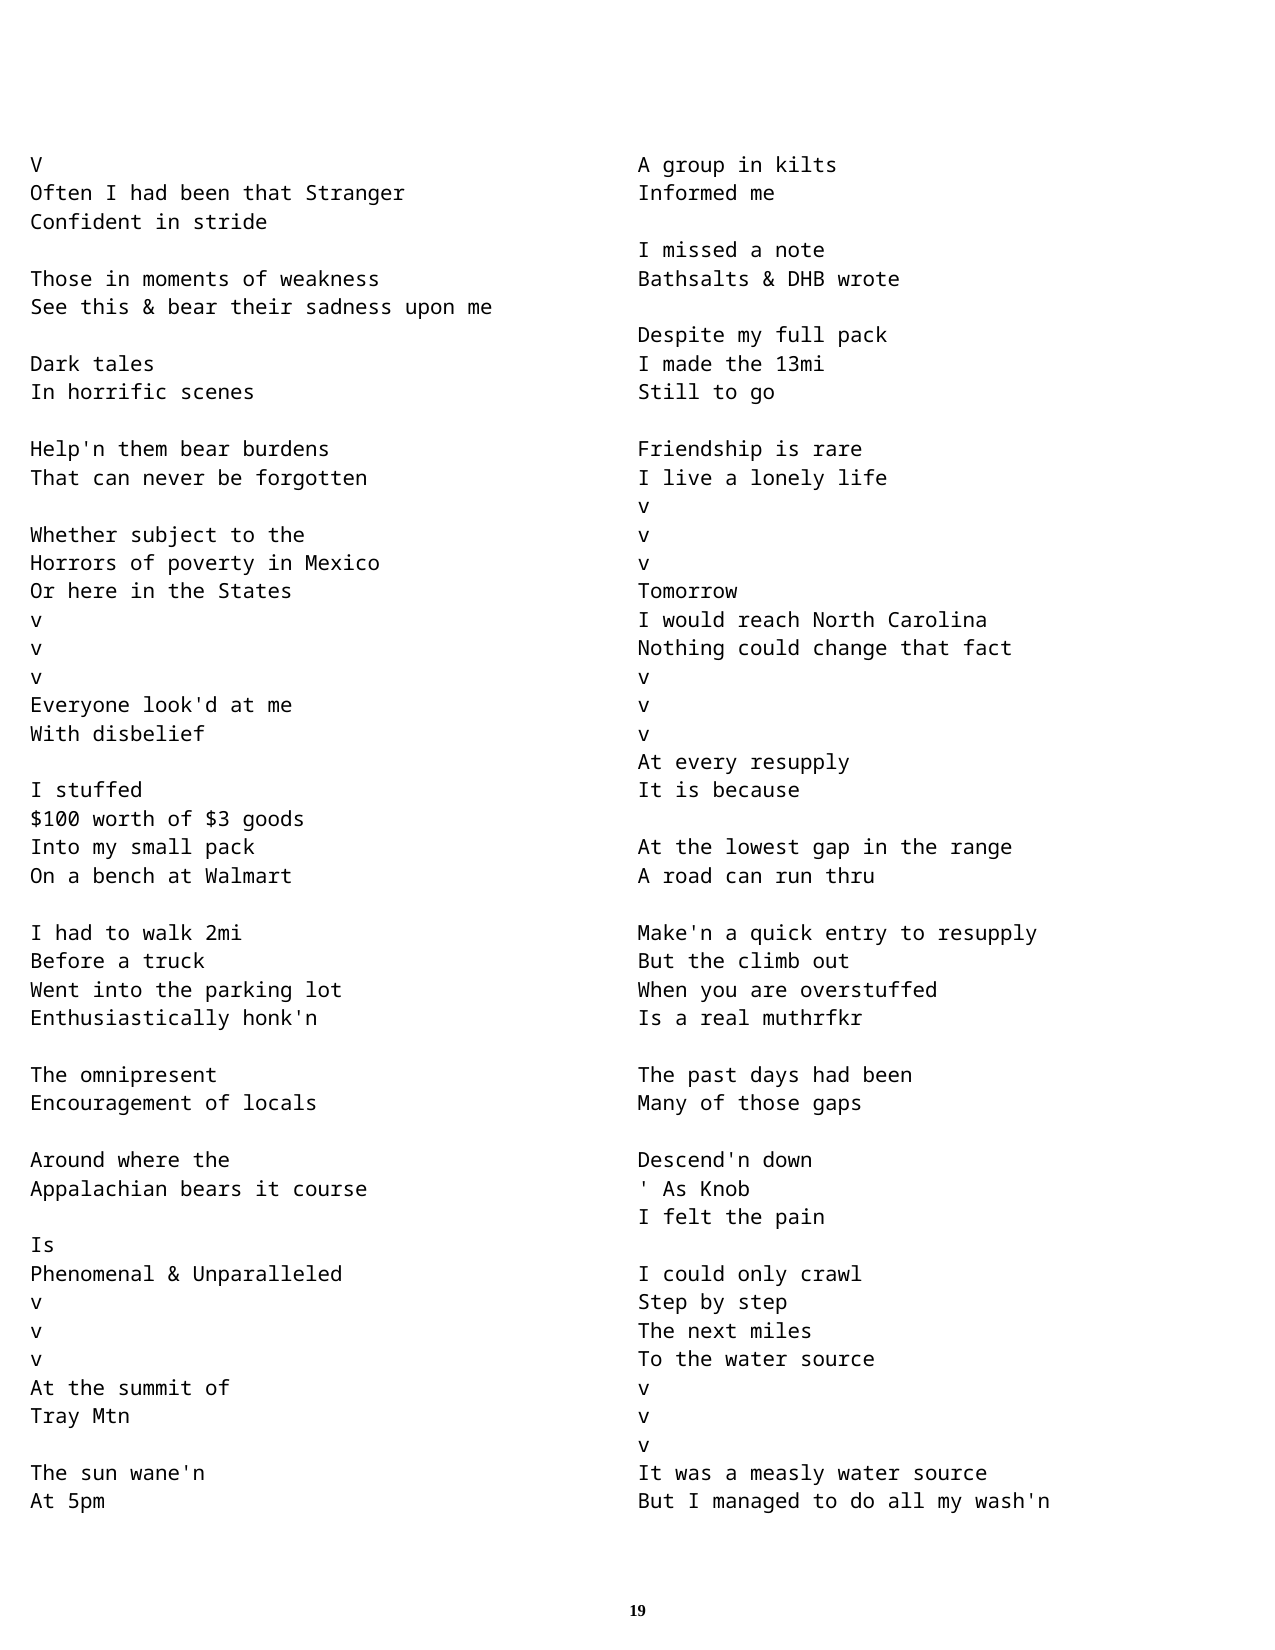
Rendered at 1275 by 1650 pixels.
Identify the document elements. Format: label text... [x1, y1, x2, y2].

text See this & bear their sadness upon me [30, 292, 637, 321]
text Enthusiastically honk'n [30, 1003, 637, 1032]
text On a bench at Walmart [30, 861, 637, 889]
text The omnipresent [30, 1060, 637, 1088]
text Tray Mtn [30, 1401, 637, 1430]
text The next miles [637, 1316, 1245, 1344]
text Confident in stride [30, 207, 637, 235]
text Still to go [637, 377, 1245, 406]
text I felt the pain [637, 1202, 1245, 1231]
text I could only crawl [637, 1259, 1245, 1287]
text Into my small pack [30, 832, 637, 861]
text v [637, 520, 1245, 548]
text I missed a note [637, 235, 1245, 264]
text That can never be forgotten [30, 463, 637, 491]
text Many of those gaps [637, 1088, 1245, 1117]
text v [30, 1344, 637, 1373]
text v [30, 633, 637, 662]
text I would reach North Carolina [637, 605, 1245, 633]
text Is a real muthrfkr [637, 1003, 1245, 1032]
text v [637, 1401, 1245, 1430]
text The sun wane'n [30, 1458, 637, 1487]
text The past days had been [637, 1060, 1245, 1088]
text Step by step [637, 1287, 1245, 1316]
text I stuffed [30, 776, 637, 804]
text At the lowest gap in the range [637, 832, 1245, 861]
text With disbelief [30, 719, 637, 747]
text Bathsalts & DHB wrote [637, 264, 1245, 292]
text Whether subject to the [30, 520, 637, 548]
text It was a measly water source [637, 1458, 1245, 1487]
text $100 worth of $3 goods [30, 804, 637, 832]
text A group in kilts [637, 150, 1245, 178]
text Make'n a quick entry to resupply [637, 918, 1245, 946]
text In horrific scenes [30, 377, 637, 406]
text Descend'n down [637, 1145, 1245, 1174]
text At every resupply [637, 747, 1245, 776]
text Nothing could change that fact [637, 633, 1245, 662]
text v [30, 662, 637, 690]
text Phenomenal & Unparalleled [30, 1259, 637, 1287]
text Before a truck [30, 946, 637, 975]
text Informed me [637, 178, 1245, 207]
text Those in moments of weakness [30, 264, 637, 292]
text Around where the [30, 1145, 637, 1174]
text v [30, 1287, 637, 1316]
text Help'n them bear burdens [30, 434, 637, 463]
text Friendship is rare [637, 434, 1245, 463]
text A road can run thru [637, 861, 1245, 889]
text V [30, 150, 637, 178]
text Tomorrow [637, 577, 1245, 605]
text v [637, 719, 1245, 747]
text Appalachian bears it course [30, 1174, 637, 1202]
text Often I had been that Stranger [30, 178, 637, 207]
text I live a lonely life [637, 463, 1245, 491]
text At the summit of [30, 1373, 637, 1401]
text v [30, 605, 637, 633]
text v [637, 491, 1245, 520]
text Everyone look'd at me [30, 690, 637, 719]
text At 5pm [30, 1487, 637, 1515]
text v [637, 1430, 1245, 1458]
text Despite my full pack [637, 321, 1245, 349]
text Or here in the States [30, 577, 637, 605]
text ' As Knob [637, 1174, 1245, 1202]
text v [637, 548, 1245, 577]
text v [637, 690, 1245, 719]
text Went into the parking lot [30, 975, 637, 1003]
text v [30, 1316, 637, 1344]
text It is because [637, 776, 1245, 804]
text But the climb out [637, 946, 1245, 975]
text When you are overstuffed [637, 975, 1245, 1003]
text I made the 13mi [637, 349, 1245, 377]
text I had to walk 2mi [30, 918, 637, 946]
text Dark tales [30, 349, 637, 377]
text Encouragement of locals [30, 1088, 637, 1117]
text To the water source [637, 1344, 1245, 1373]
text v [637, 1373, 1245, 1401]
text v [637, 662, 1245, 690]
text Is [30, 1231, 637, 1259]
text But I managed to do all my wash'n [637, 1487, 1245, 1515]
text Horrors of poverty in Mexico [30, 548, 637, 577]
